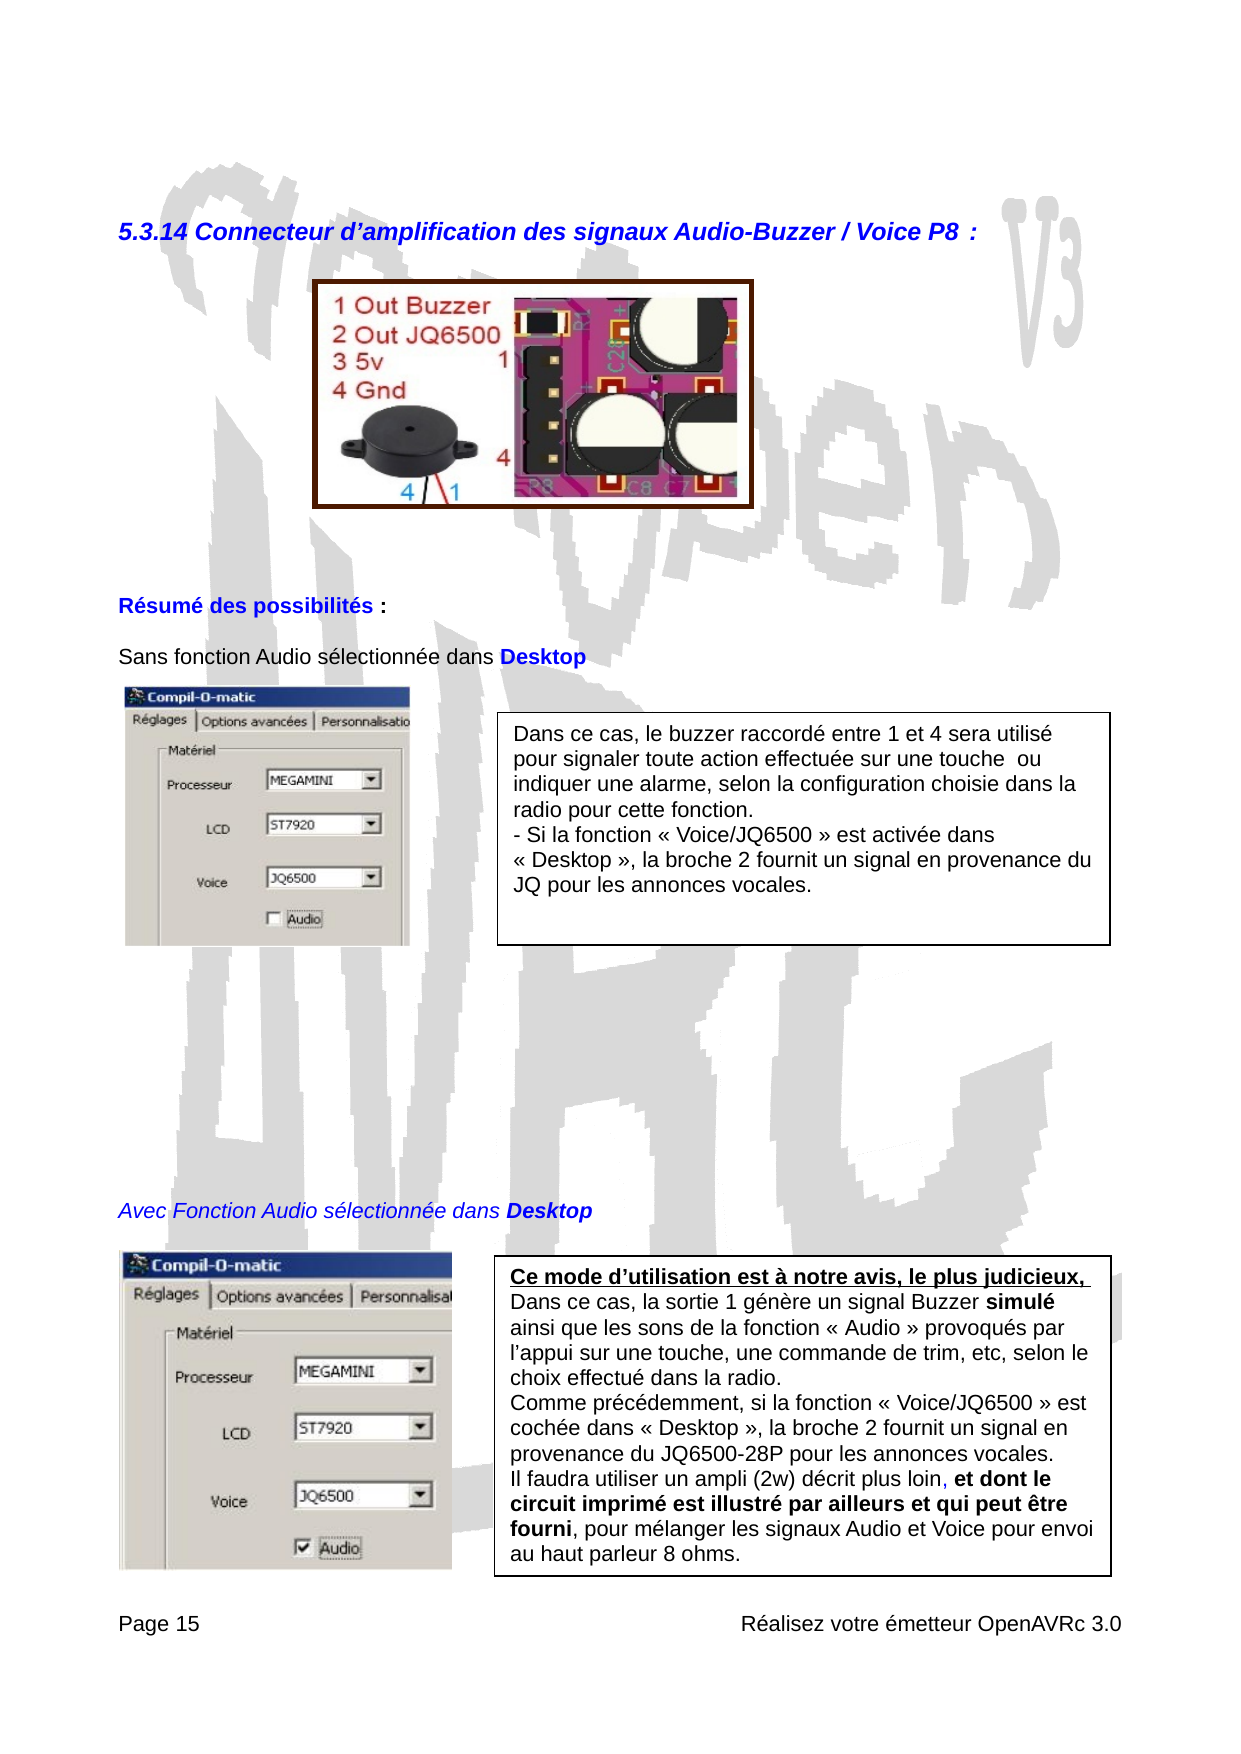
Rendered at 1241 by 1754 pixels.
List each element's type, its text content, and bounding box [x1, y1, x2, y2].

text - Si la fonction « Voice/JQ6500 » est activée dans « Desktop », la broche 2 fournit un signal en provenance du JQ pour les annonces vocales. [513, 822, 1094, 897]
picture [124, 685, 411, 947]
picture [318, 284, 749, 504]
text Sans fonction Audio sélectionnée dans Desktop [118, 644, 1122, 669]
text Ce mode d’utilisation est à notre avis, le plus judicieux, [510, 1264, 1095, 1289]
text Dans ce cas, la sortie 1 génère un signal Buzzer simulé ainsi que les sons de la fonction « Audio » provoqués par l’appui sur une touche, une commande de trim, etc, selon le choix effectué dans la radio. [510, 1289, 1095, 1390]
text Il faudra utiliser un ampli (2w) décrit plus loin, et dont le circuit imprimé est illustré par ailleurs et qui peut être fourni, pour mélanger les signaux Audio et Voice pour envoi au haut parleur 8 ohms. [510, 1466, 1095, 1567]
text Avec Fonction Audio sélectionnée dans Desktop [118, 1198, 1122, 1223]
text Dans ce cas, le buzzer raccordé entre 1 et 4 sera utilisé pour signaler toute action effectuée sur une touche ou indiquer une alarme, selon la configuration choisie dans la radio pour cette fonction. [513, 721, 1094, 822]
picture [119, 1250, 452, 1571]
text Résumé des possibilités : [118, 593, 1122, 618]
text Comme précédemment, si la fonction « Voice/JQ6500 » est cochée dans « Desktop », la broche 2 fournit un signal en provenance du JQ6500-28P pour les annonces vocales. [510, 1390, 1095, 1466]
subtitle 5.3.14 Connecteur d’amplification des signaux Audio-Buzzer / Voice P8 : [118, 217, 1122, 246]
